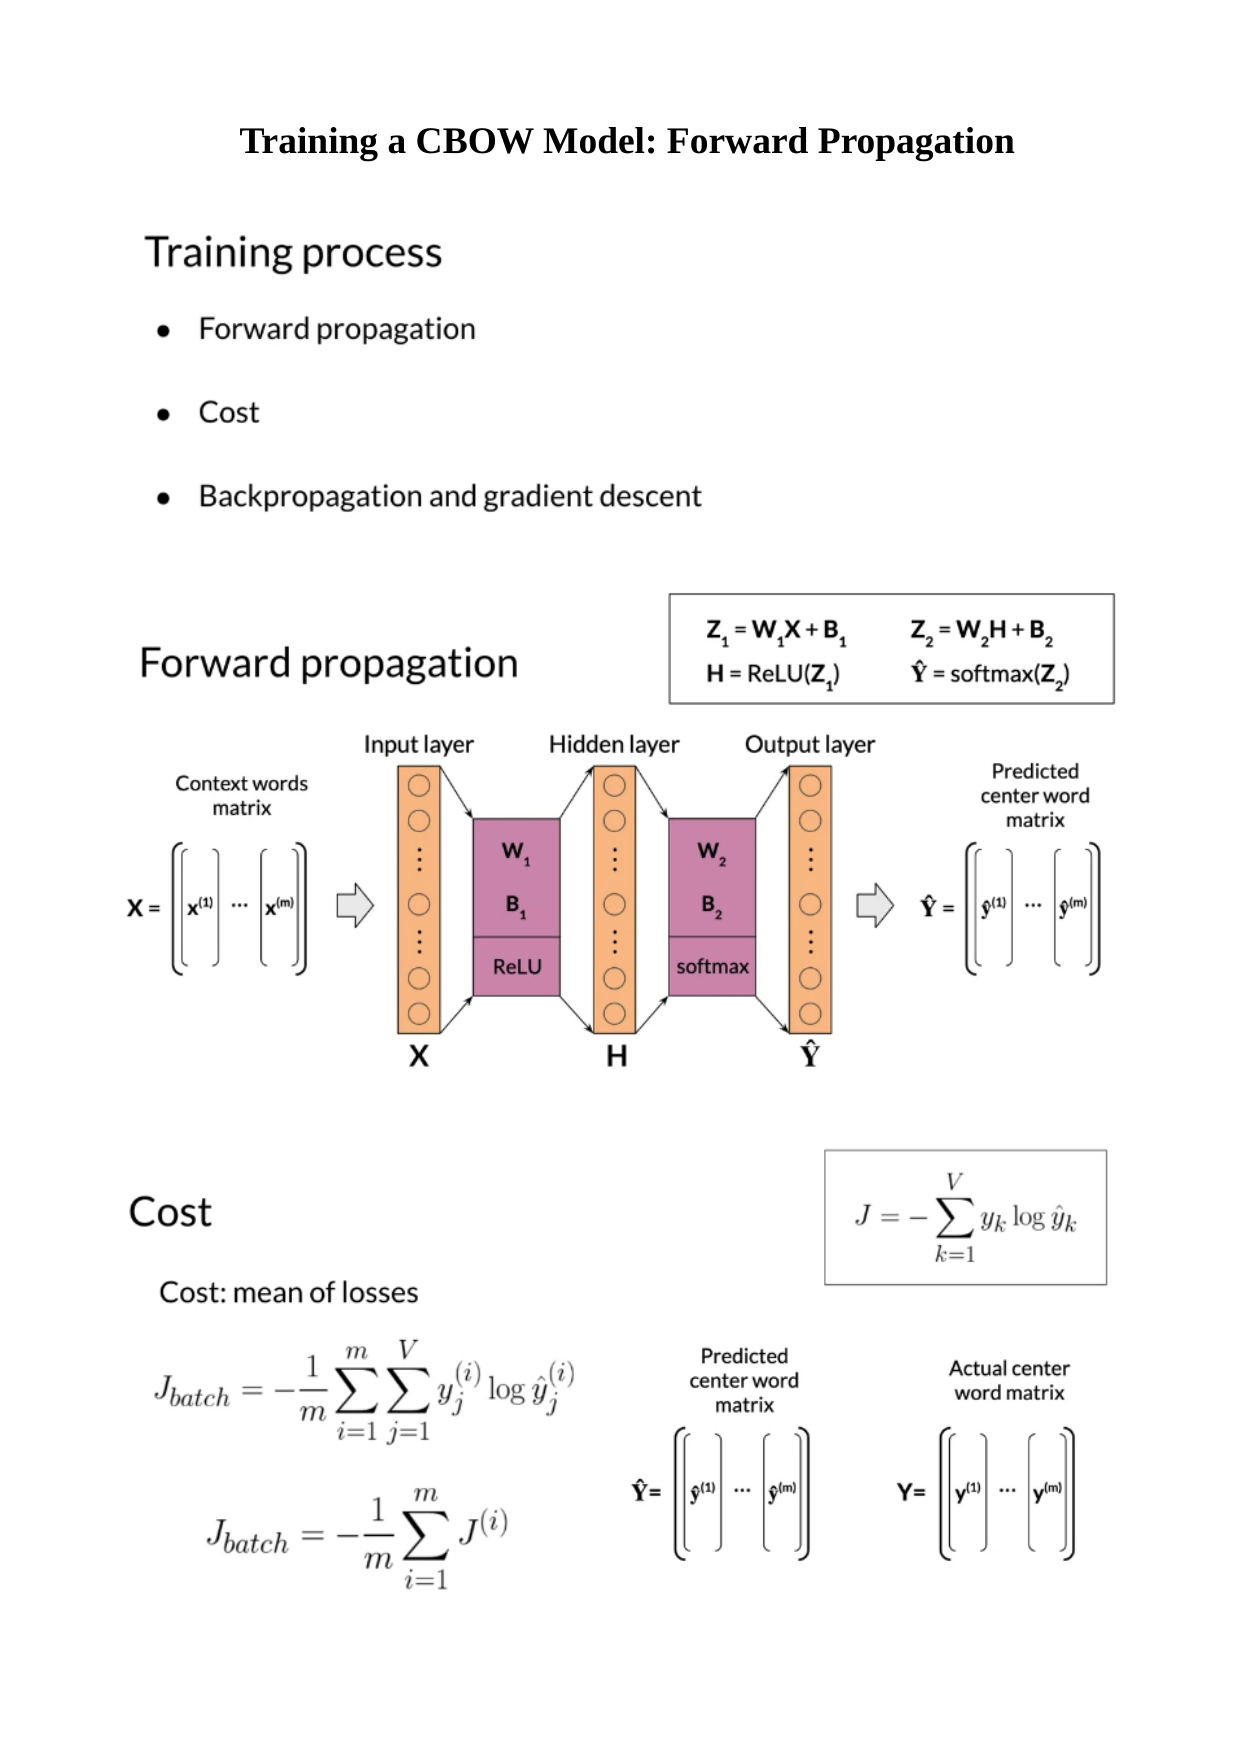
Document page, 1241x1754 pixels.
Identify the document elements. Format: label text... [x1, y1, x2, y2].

picture [118, 221, 1123, 537]
picture [118, 1136, 1123, 1600]
subtitle Training a CBOW Model: Forward Propagation [118, 118, 1122, 161]
picture [118, 588, 1123, 1085]
